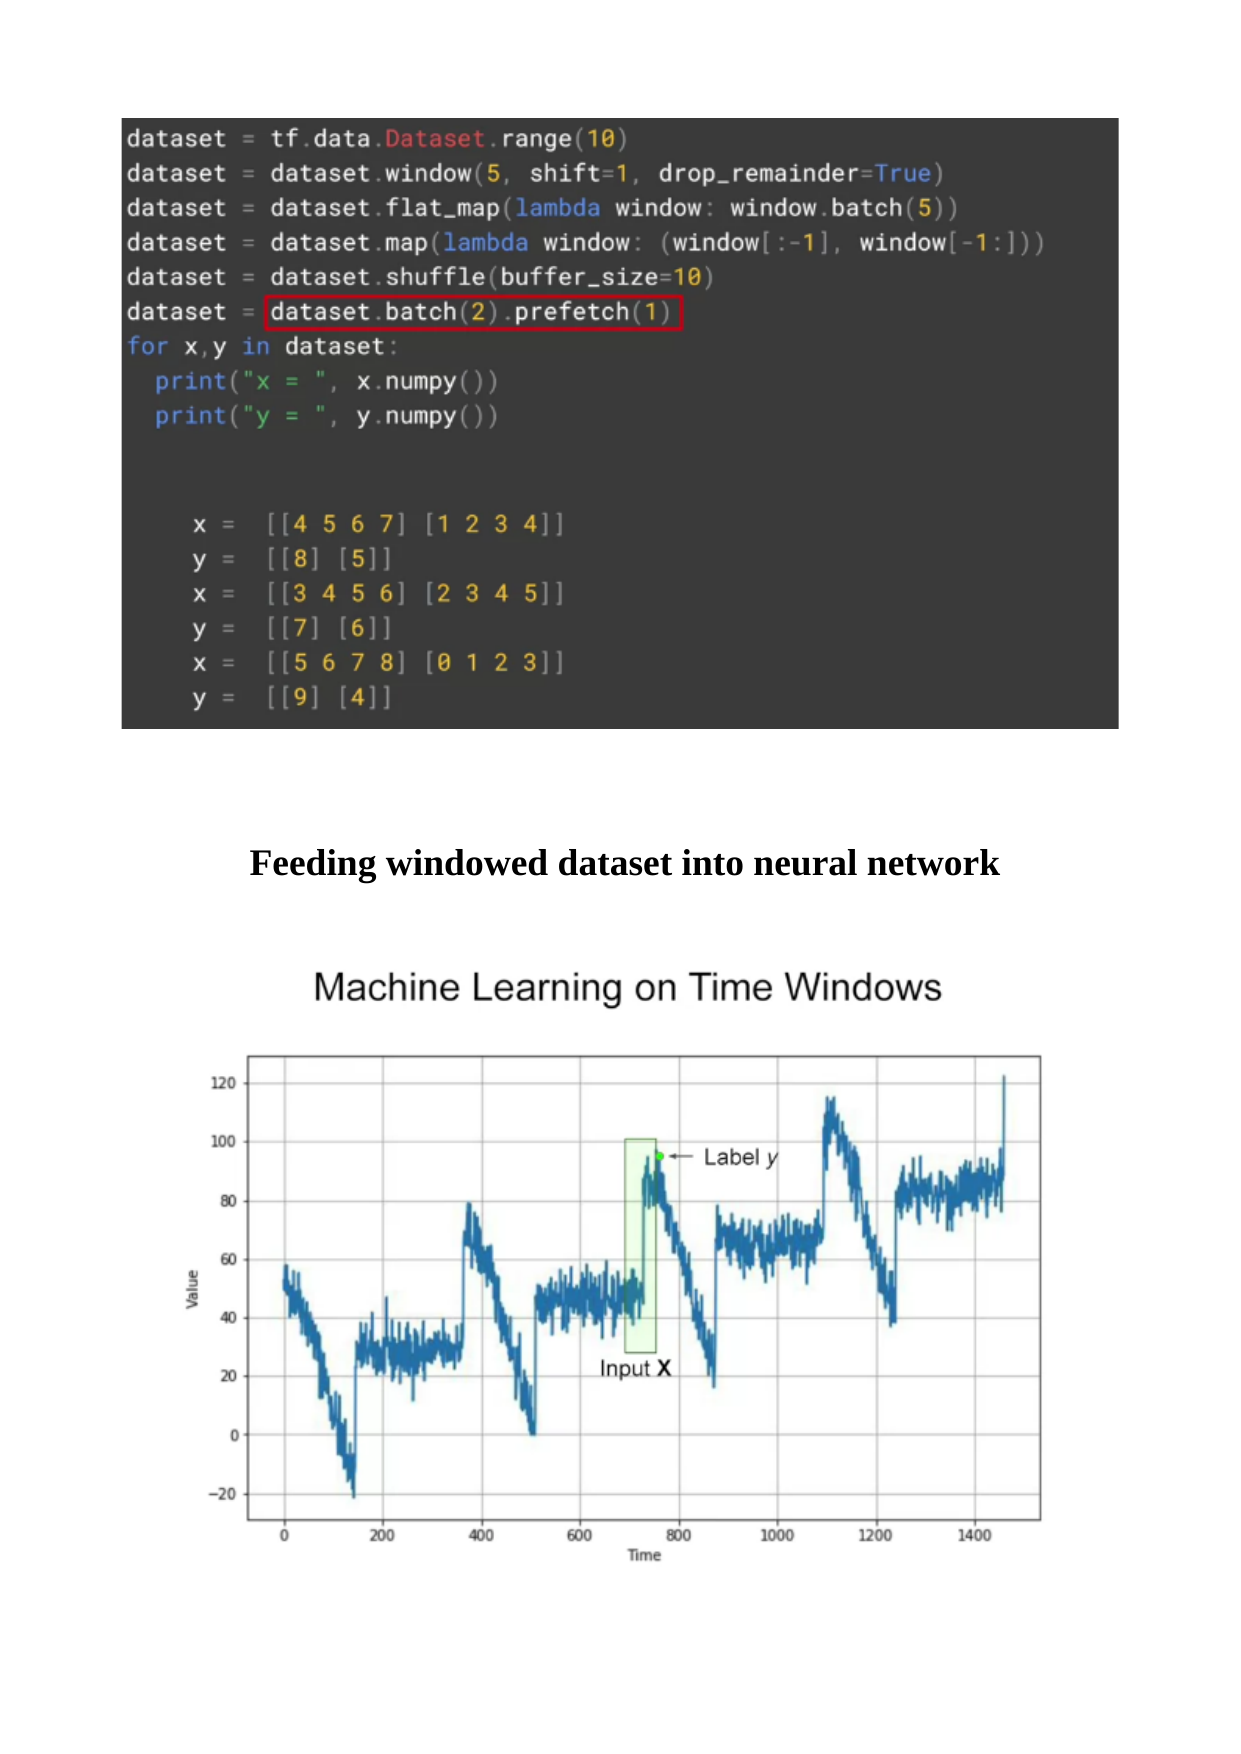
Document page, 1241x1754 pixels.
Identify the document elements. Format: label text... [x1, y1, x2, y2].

picture [118, 967, 1123, 1574]
picture [121, 118, 1119, 729]
subtitle Feeding windowed dataset into neural network [118, 840, 1122, 883]
